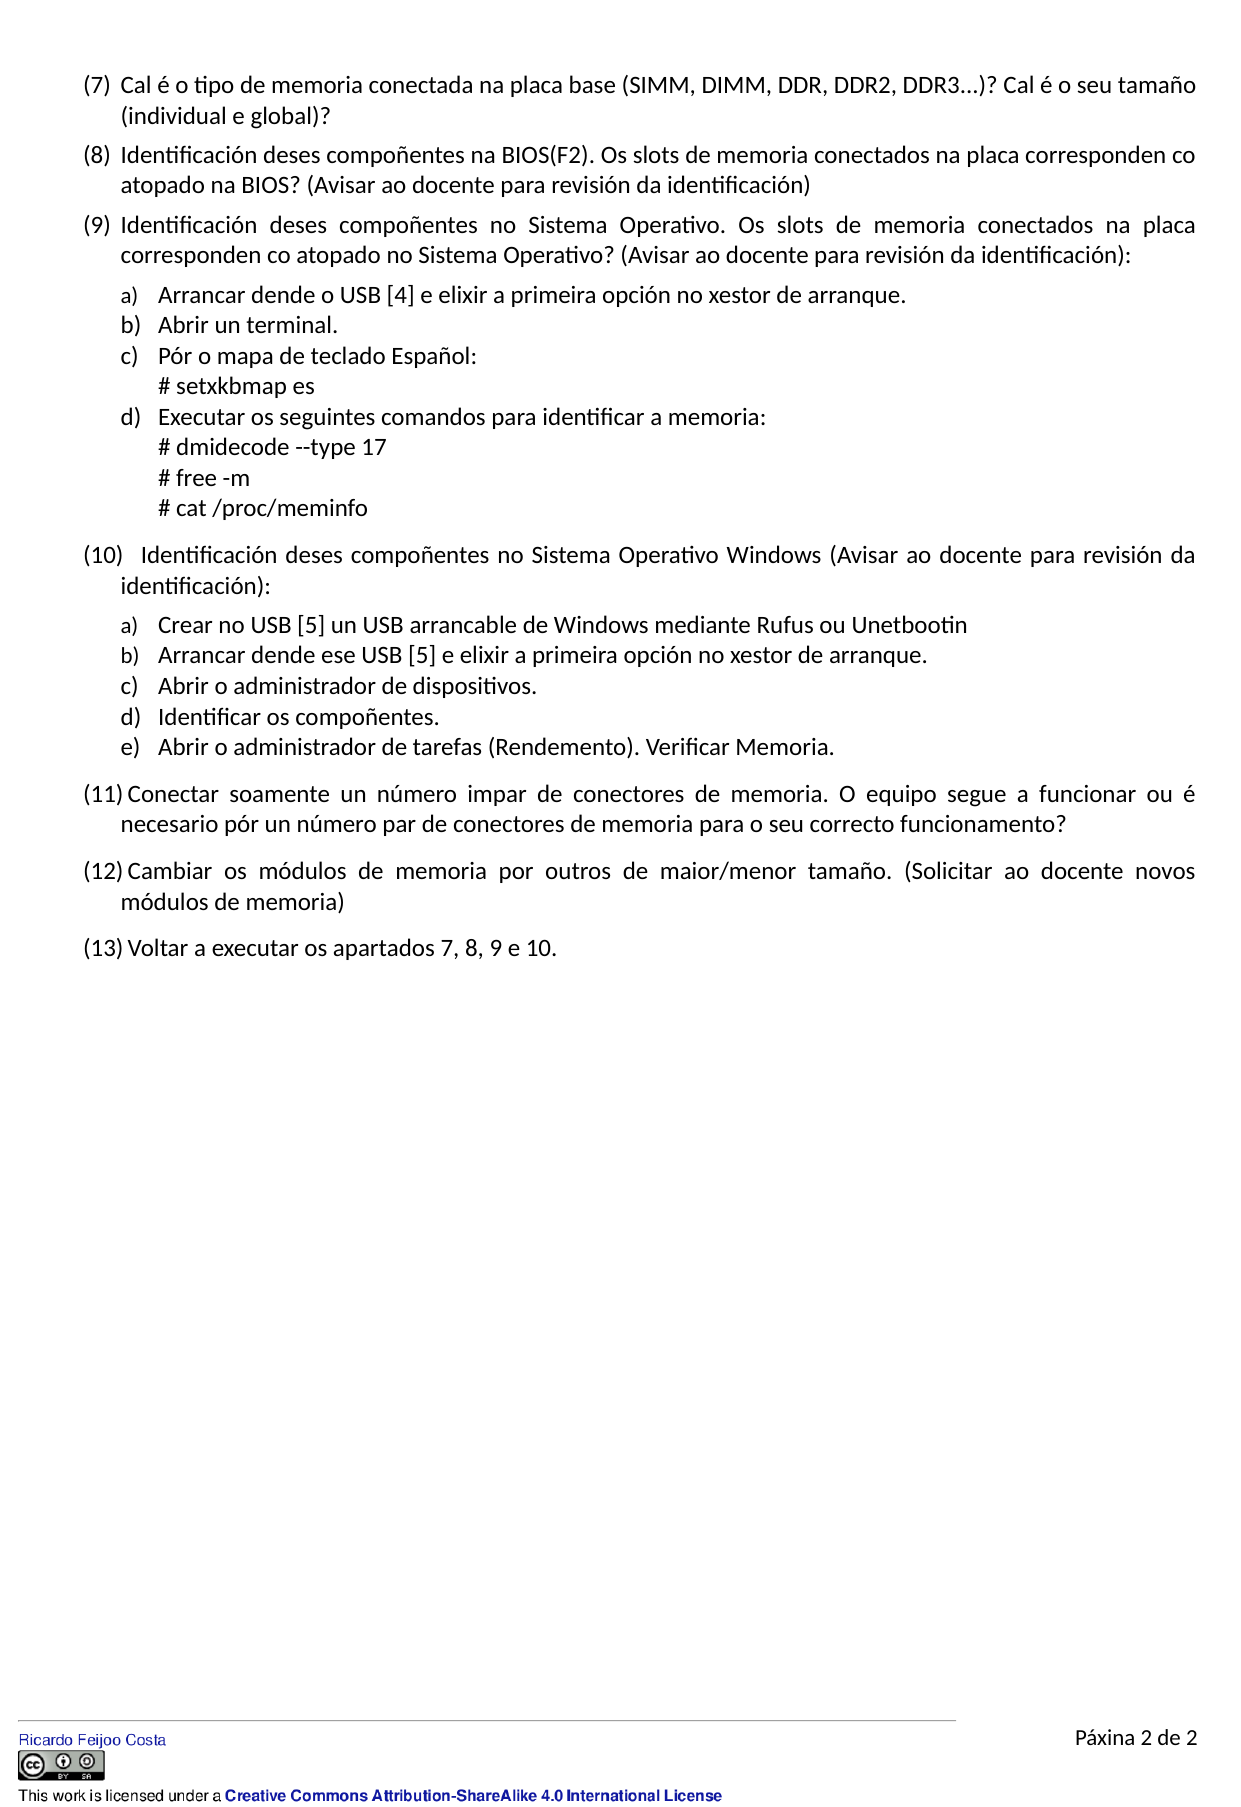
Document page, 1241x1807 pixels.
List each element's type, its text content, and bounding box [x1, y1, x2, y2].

list Abrir o administrador de dispositivos. [120, 670, 1197, 701]
list Crear no USB [5] un USB arrancable de Windows mediante Rufus ou Unetbootin [120, 609, 1197, 640]
list # dmidecode --type 17 [120, 432, 1197, 462]
list # free -m [120, 462, 1197, 493]
list Abrir o administrador de tarefas (Rendemento). Verificar Memoria. [120, 731, 1197, 762]
list # cat /proc/meminfo [120, 493, 1197, 523]
list Identificación deses compoñentes no Sistema Operativo. Os slots de memoria conectados na placa corresponden co atopado no Sistema Operativo? (Avisar ao docente para revisión da identificación): [83, 209, 1197, 270]
list Pór o mapa de teclado Español: [120, 340, 1197, 371]
list Abrir un terminal. [120, 309, 1197, 340]
list Cal é o tipo de memoria conectada na placa base (SIMM, DIMM, DDR, DDR2, DDR3...)? Cal é o seu tamaño (individual e global)? [83, 69, 1197, 130]
list Arrancar dende o USB [4] e elixir a primeira opción no xestor de arranque. [120, 279, 1197, 309]
list Cambiar os módulos de memoria por outros de maior/menor tamaño. (Solicitar ao docente novos módulos de memoria) [83, 855, 1197, 916]
list Identificar os compoñentes. [120, 701, 1197, 731]
list Identificación deses compoñentes na BIOS(F2). Os slots de memoria conectados na placa corresponden co atopado na BIOS? (Avisar ao docente para revisión da identificación) [83, 139, 1197, 200]
list Arrancar dende ese USB [5] e elixir a primeira opción no xestor de arranque. [120, 640, 1197, 670]
list Conectar soamente un número impar de conectores de memoria. O equipo segue a funcionar ou é necesario pór un número par de conectores de memoria para o seu correcto funcionamento? [83, 778, 1197, 839]
list Executar os seguintes comandos para identificar a memoria: [120, 401, 1197, 432]
list # setxkbmap es [120, 371, 1197, 401]
picture [8, 1715, 957, 1806]
list Voltar a executar os apartados 7, 8, 9 e 10. [83, 933, 1197, 963]
list Identificación deses compoñentes no Sistema Operativo Windows (Avisar ao docente para revisión da identificación): [83, 539, 1197, 600]
